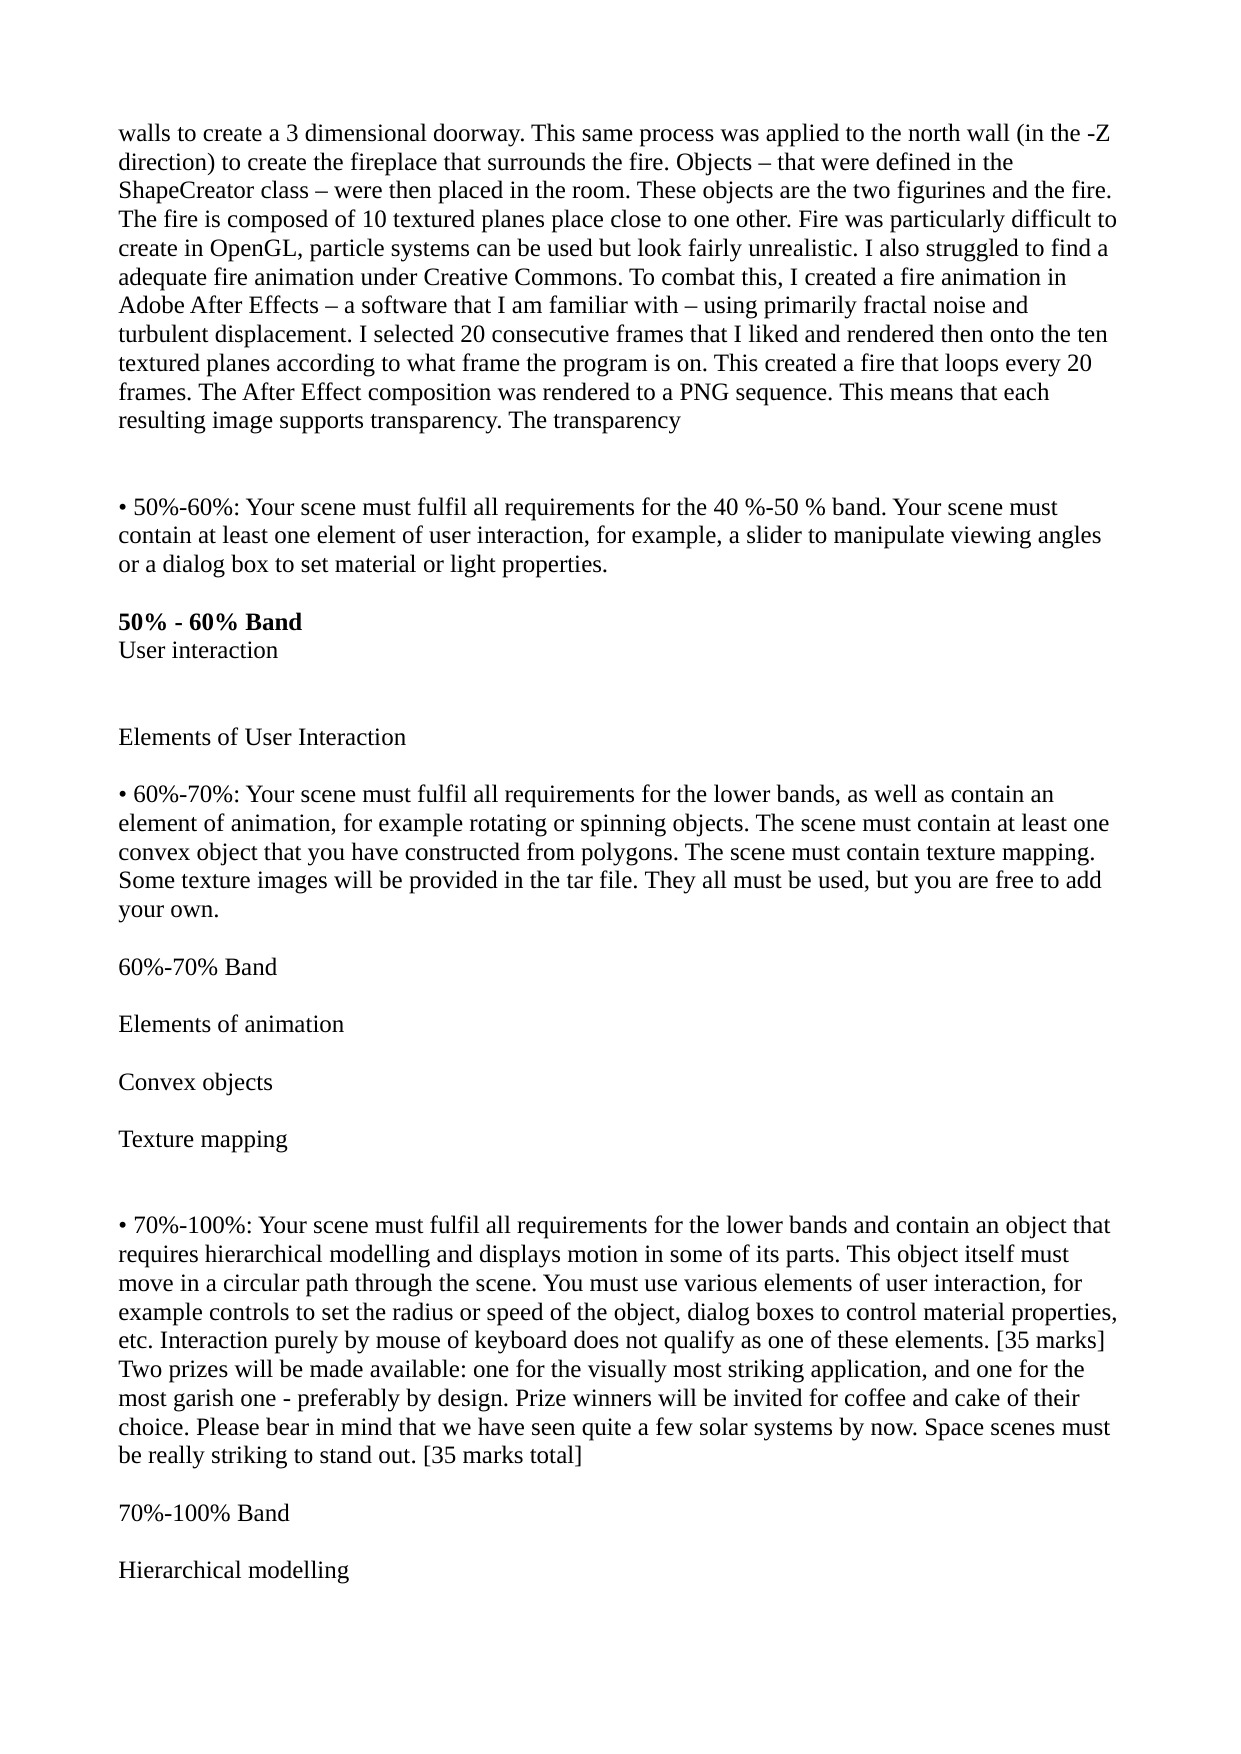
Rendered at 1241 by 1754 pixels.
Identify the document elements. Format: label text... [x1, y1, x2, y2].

text Texture mapping [118, 1124, 1122, 1153]
text Elements of animation [118, 1009, 1122, 1038]
text • 50%-60%: Your scene must fulfil all requirements for the 40 %-50 % band. Your scene must contain at least one element of user interaction, for example, a slider to manipulate viewing angles or a dialog box to set material or light properties. [118, 492, 1122, 578]
text Elements of User Interaction [118, 722, 1122, 751]
text 50% - 60% Band [118, 607, 1122, 636]
text Hierarchical modelling [118, 1556, 1122, 1584]
text • 70%-100%: Your scene must fulfil all requirements for the lower bands and contain an object that requires hierarchical modelling and displays motion in some of its parts. This object itself must move in a circular path through the scene. You must use various elements of user interaction, for example controls to set the radius or speed of the object, dialog boxes to control material properties, etc. Interaction purely by mouse of keyboard does not qualify as one of these elements. [35 marks] Two prizes will be made available: one for the visually most striking application, and one for the most garish one - preferably by design. Prize winners will be invited for coffee and cake of their choice. Please bear in mind that we have seen quite a few solar systems by now. Space scenes must be really striking to stand out. [35 marks total] [118, 1211, 1122, 1469]
text User interaction [118, 636, 1122, 664]
text 70%-100% Band [118, 1498, 1122, 1527]
text Convex objects [118, 1067, 1122, 1096]
text 60%-70% Band [118, 952, 1122, 981]
text walls to create a 3 dimensional doorway. This same process was applied to the north wall (in the -Z direction) to create the fireplace that surrounds the fire. Objects – that were defined in the ShapeCreator class – were then placed in the room. These objects are the two figurines and the fire. The fire is composed of 10 textured planes place close to one other. Fire was particularly difficult to create in OpenGL, particle systems can be used but look fairly unrealistic. I also struggled to find a adequate fire animation under Creative Commons. To combat this, I created a fire animation in Adobe After Effects – a software that I am familiar with – using primarily fractal noise and turbulent displacement. I selected 20 consecutive frames that I liked and rendered then onto the ten textured planes according to what frame the program is on. This created a fire that loops every 20 frames. The After Effect composition was rendered to a PNG sequence. This means that each resulting image supports transparency. The transparency [118, 118, 1122, 434]
text • 60%-70%: Your scene must fulfil all requirements for the lower bands, as well as contain an element of animation, for example rotating or spinning objects. The scene must contain at least one convex object that you have constructed from polygons. The scene must contain texture mapping. Some texture images will be provided in the tar file. They all must be used, but you are free to add your own. [118, 779, 1122, 923]
